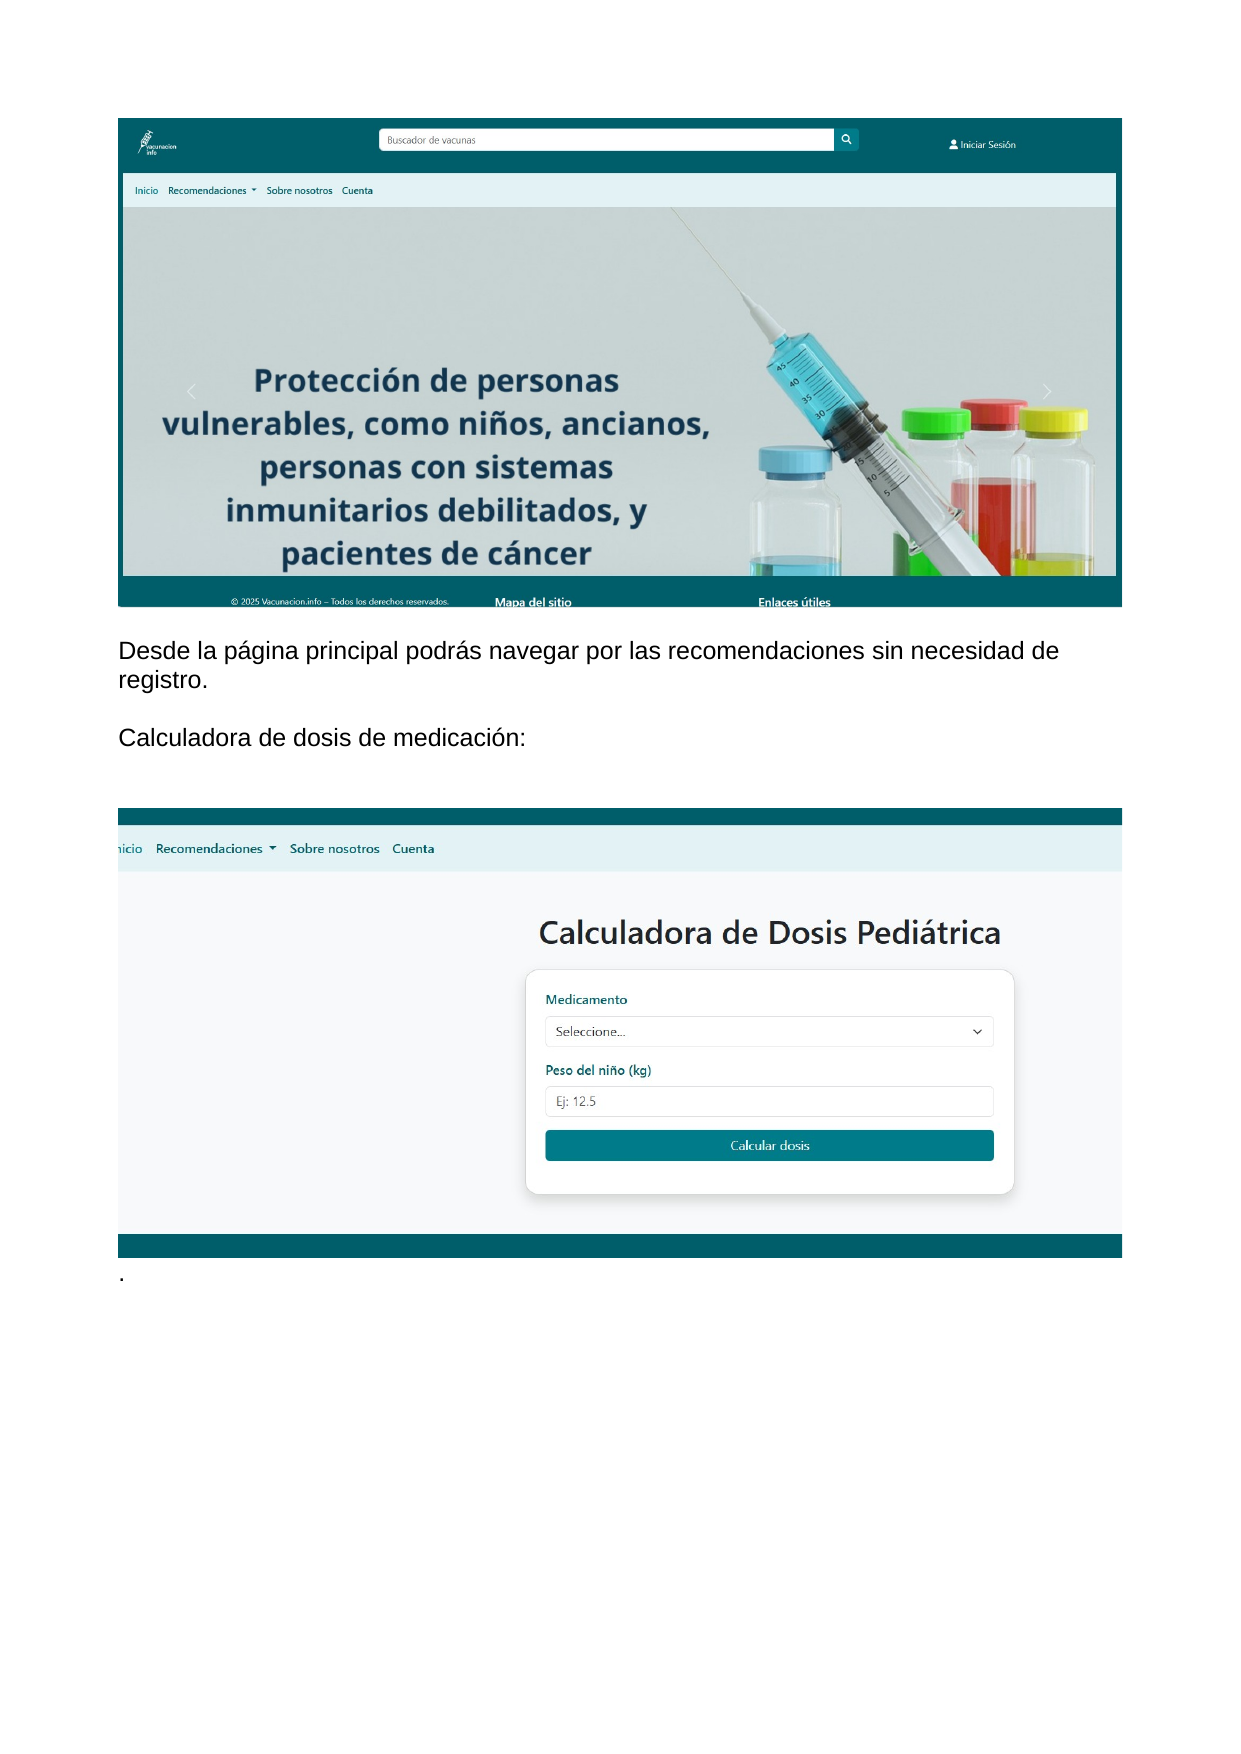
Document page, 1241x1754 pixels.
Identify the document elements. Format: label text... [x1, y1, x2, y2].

picture [118, 118, 1123, 608]
text Calculadora de dosis de medicación: [118, 722, 1122, 751]
picture [118, 808, 1123, 1258]
text Desde la página principal podrás navegar por las recomendaciones sin necesidad de registro. [118, 608, 1122, 694]
text . [118, 1258, 1122, 1287]
